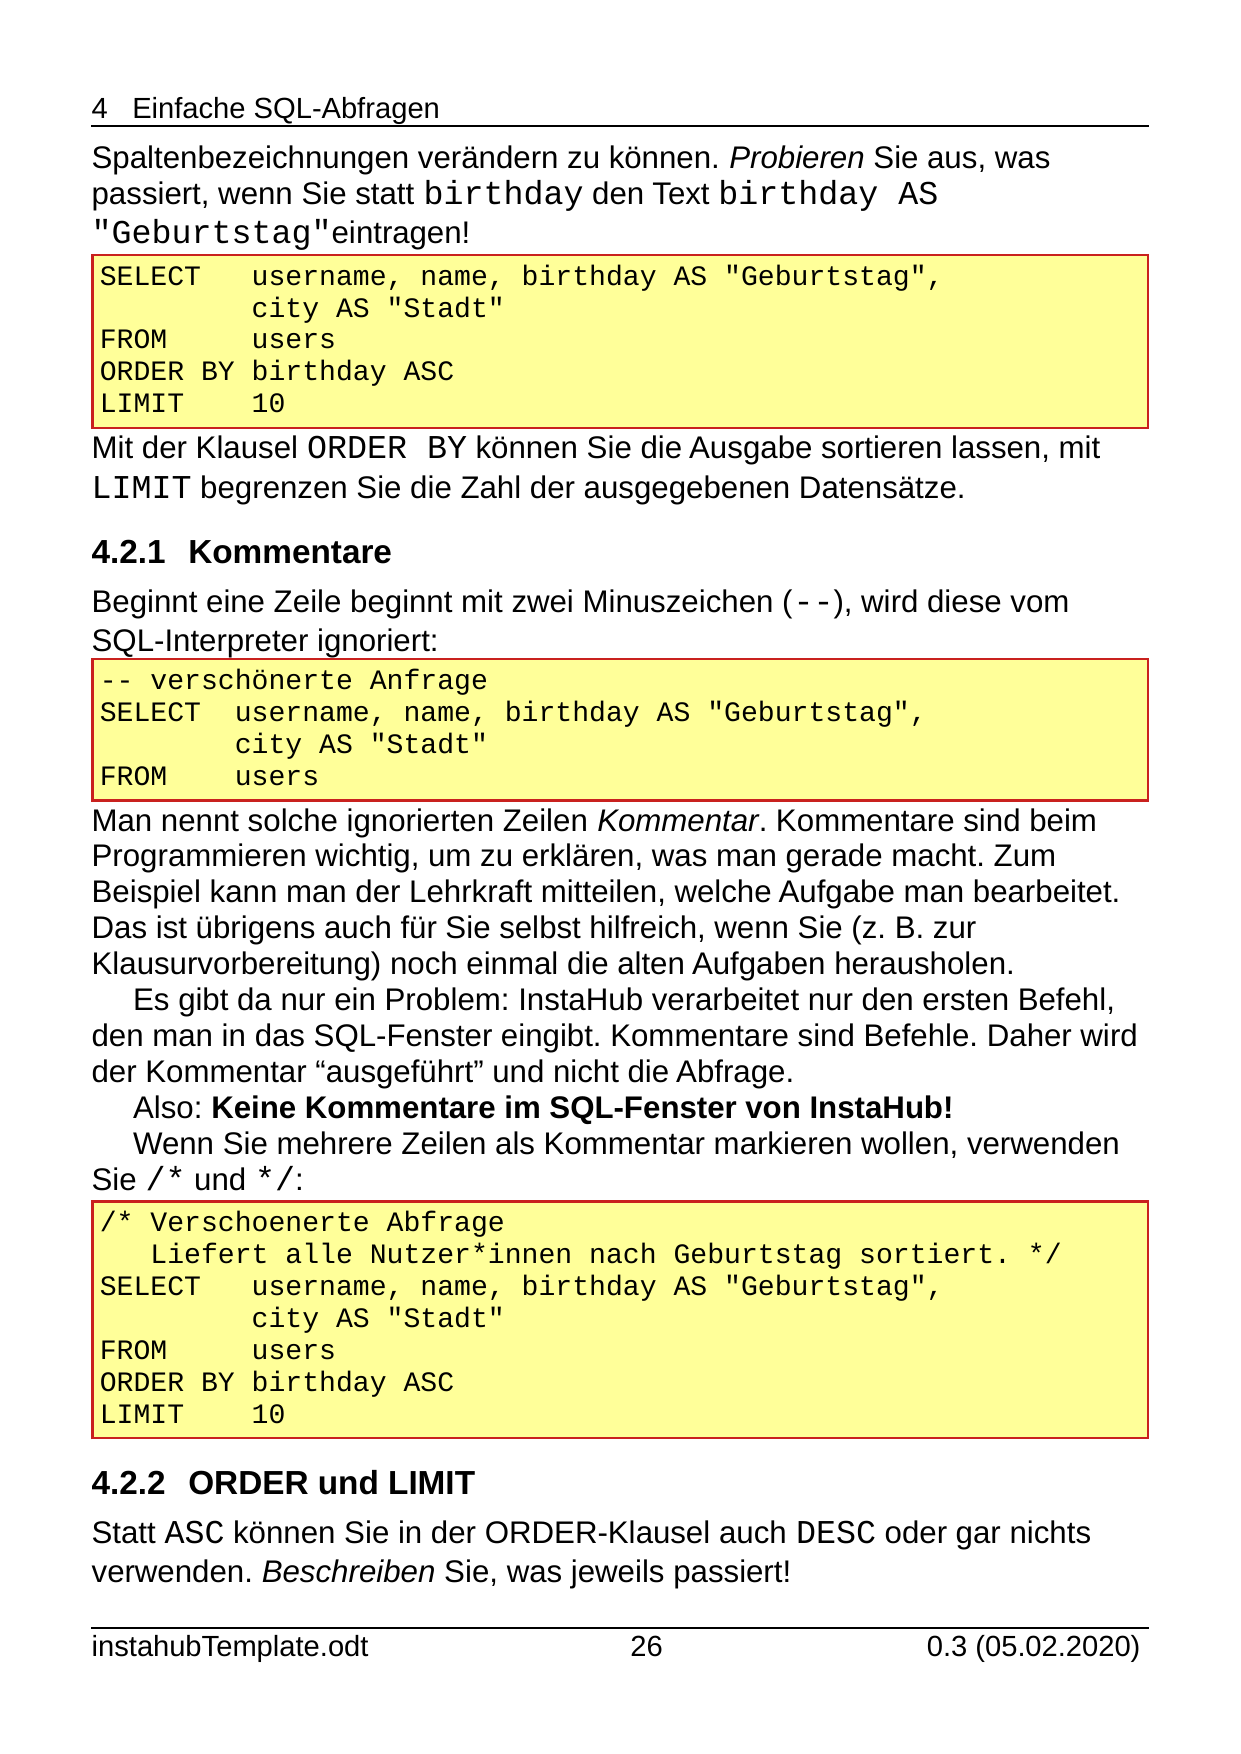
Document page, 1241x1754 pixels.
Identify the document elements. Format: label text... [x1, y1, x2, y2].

text Statt ASC können Sie in der ORDER-Klausel auch DESC oder gar nichts verwenden. Beschreiben Sie, was jeweils passiert! [91, 1514, 1149, 1589]
text LIMIT 10 [94, 1392, 1147, 1437]
text Beginnt eine Zeile beginnt mit zwei Minuszeichen (--), wird diese vom SQL-Interpreter ignoriert: [91, 583, 1149, 658]
text Liefert alle Nutzer*innen nach Geburtstag sortiert. */ [94, 1232, 1147, 1264]
text SELECT username, name, birthday AS "Geburtstag", [94, 256, 1147, 286]
text LIMIT 10 [94, 381, 1147, 427]
text ORDER BY birthday ASC [94, 349, 1147, 381]
text ORDER BY birthday ASC [94, 1360, 1147, 1392]
text Spaltenbezeichnungen verändern zu können. Probieren Sie aus, was passiert, wenn Sie statt birthday den Text birthday AS "Geburtstag"eintragen! [91, 139, 1149, 254]
text city AS "Stadt" [94, 1296, 1147, 1328]
subtitle ORDER und LIMIT [91, 1463, 1149, 1502]
text /* Verschoenerte Abfrage [94, 1203, 1147, 1232]
text -- verschönerte Anfrage [94, 660, 1147, 690]
text Es gibt da nur ein Problem: InstaHub verarbeitet nur den ersten Befehl, den man in das SQL-Fenster eingibt. Kommentare sind Befehle. Daher wird der Kommentar “ausgeführt” und nicht die Abfrage. [91, 981, 1149, 1089]
text Man nennt solche ignorierten Zeilen Kommentar. Kommentare sind beim Programmieren wichtig, um zu erklären, was man gerade macht. Zum Beispiel kann man der Lehrkraft mitteilen, welche Aufgabe man bearbeitet. Das ist übrigens auch für Sie selbst hilfreich, wenn Sie (z. B. zur Klausurvorbereitung) noch einmal die alten Aufgaben herausholen. [91, 802, 1149, 981]
text Wenn Sie mehrere Zeilen als Kommentar markieren wollen, verwenden Sie /* und */: [91, 1125, 1149, 1200]
text SELECT username, name, birthday AS "Geburtstag", [94, 690, 1147, 722]
text Also: Keine Kommentare im SQL-Fenster von InstaHub! [91, 1089, 1149, 1125]
text FROM users [94, 754, 1147, 799]
text SELECT username, name, birthday AS "Geburtstag", [94, 1264, 1147, 1296]
text city AS "Stadt" [94, 286, 1147, 317]
text FROM users [94, 317, 1147, 349]
text Mit der Klausel ORDER BY können Sie die Ausgabe sortieren lassen, mit LIMIT begrenzen Sie die Zahl der ausgegebenen Datensätze. [91, 429, 1149, 508]
subtitle Kommentare [91, 532, 1149, 570]
text FROM users [94, 1328, 1147, 1360]
text city AS "Stadt" [94, 722, 1147, 754]
